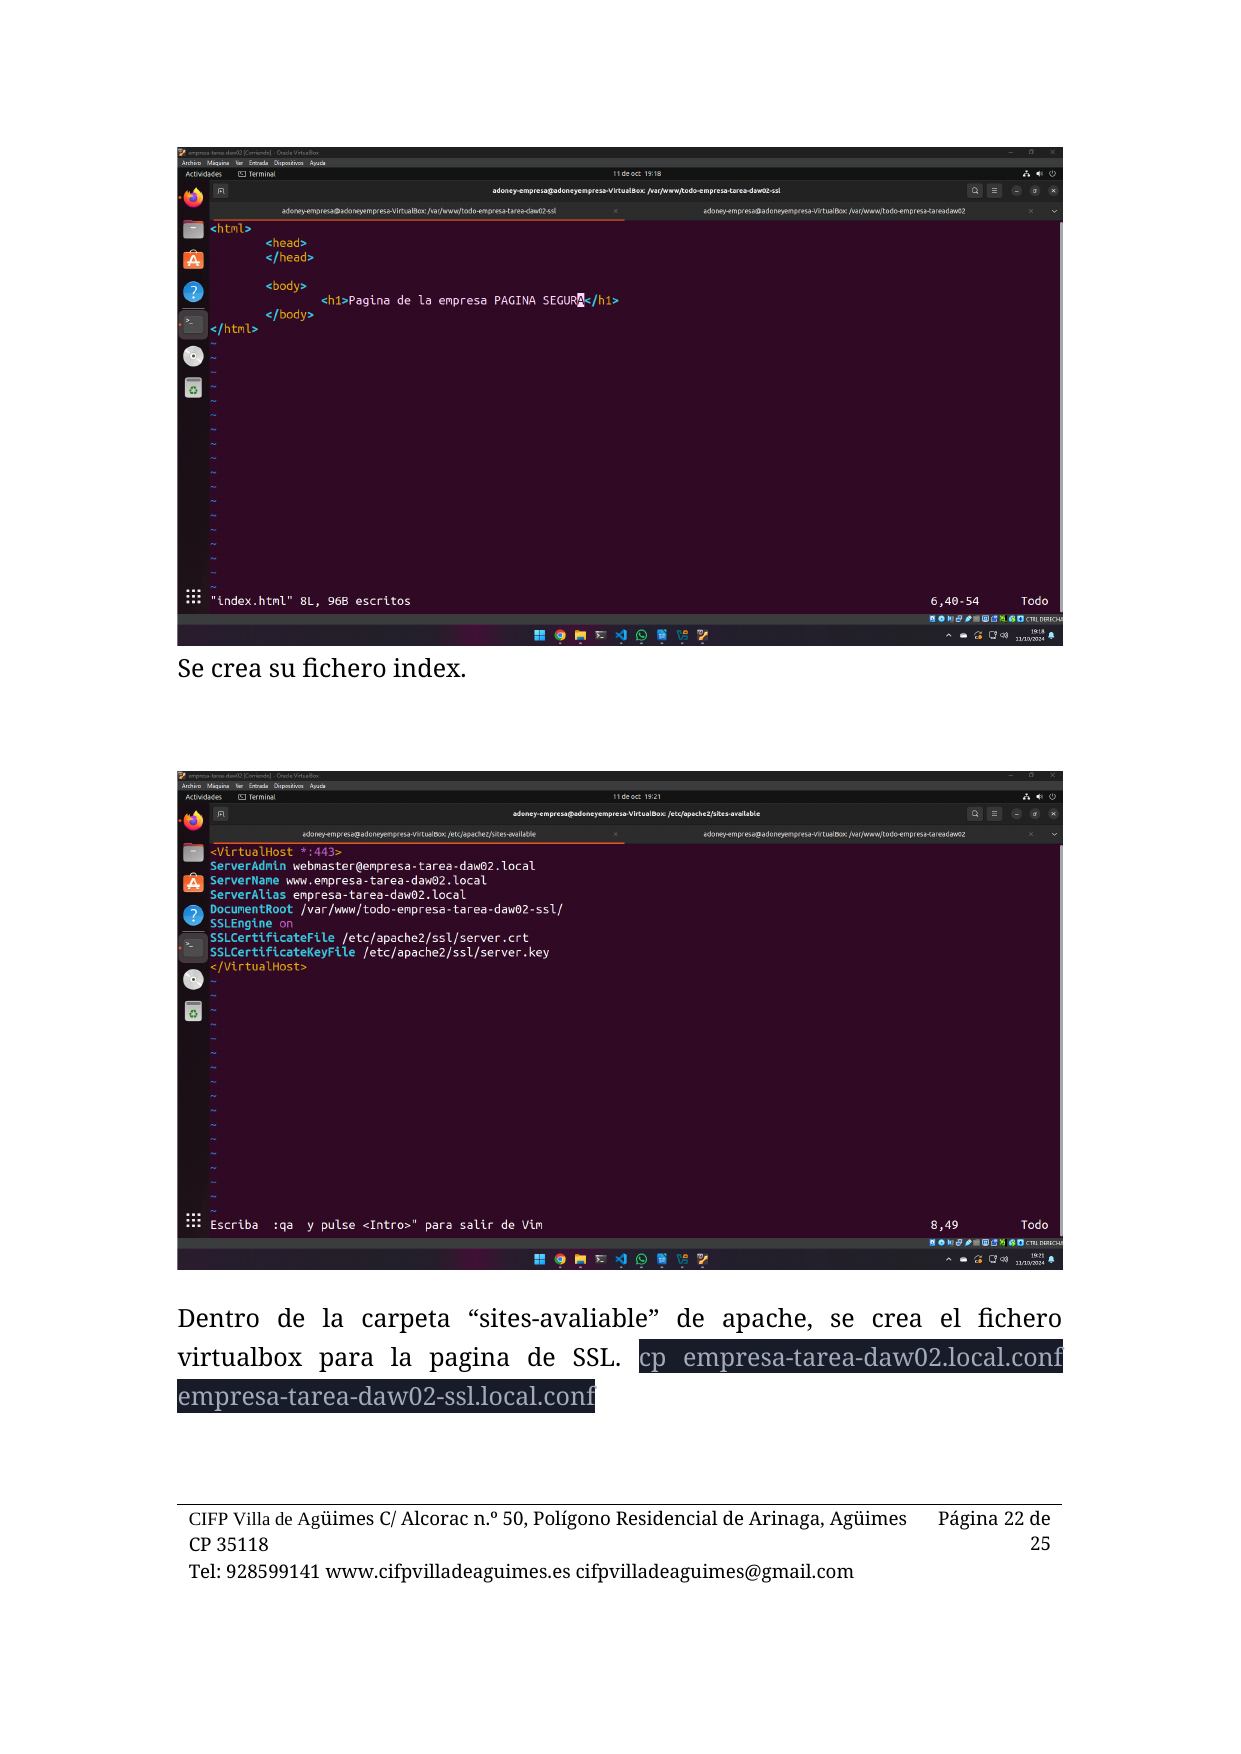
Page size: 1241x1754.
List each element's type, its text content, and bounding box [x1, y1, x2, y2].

picture [177, 147, 1063, 646]
text Dentro de la carpeta “sites-avaliable” de apache, se crea el fichero virtualbox para la pagina de SSL. cp empresa-tarea-daw02.local.conf empresa-tarea-daw02-ssl.local.conf [177, 1270, 1063, 1413]
picture [177, 771, 1063, 1270]
text Se crea su fichero index. [177, 646, 1063, 685]
